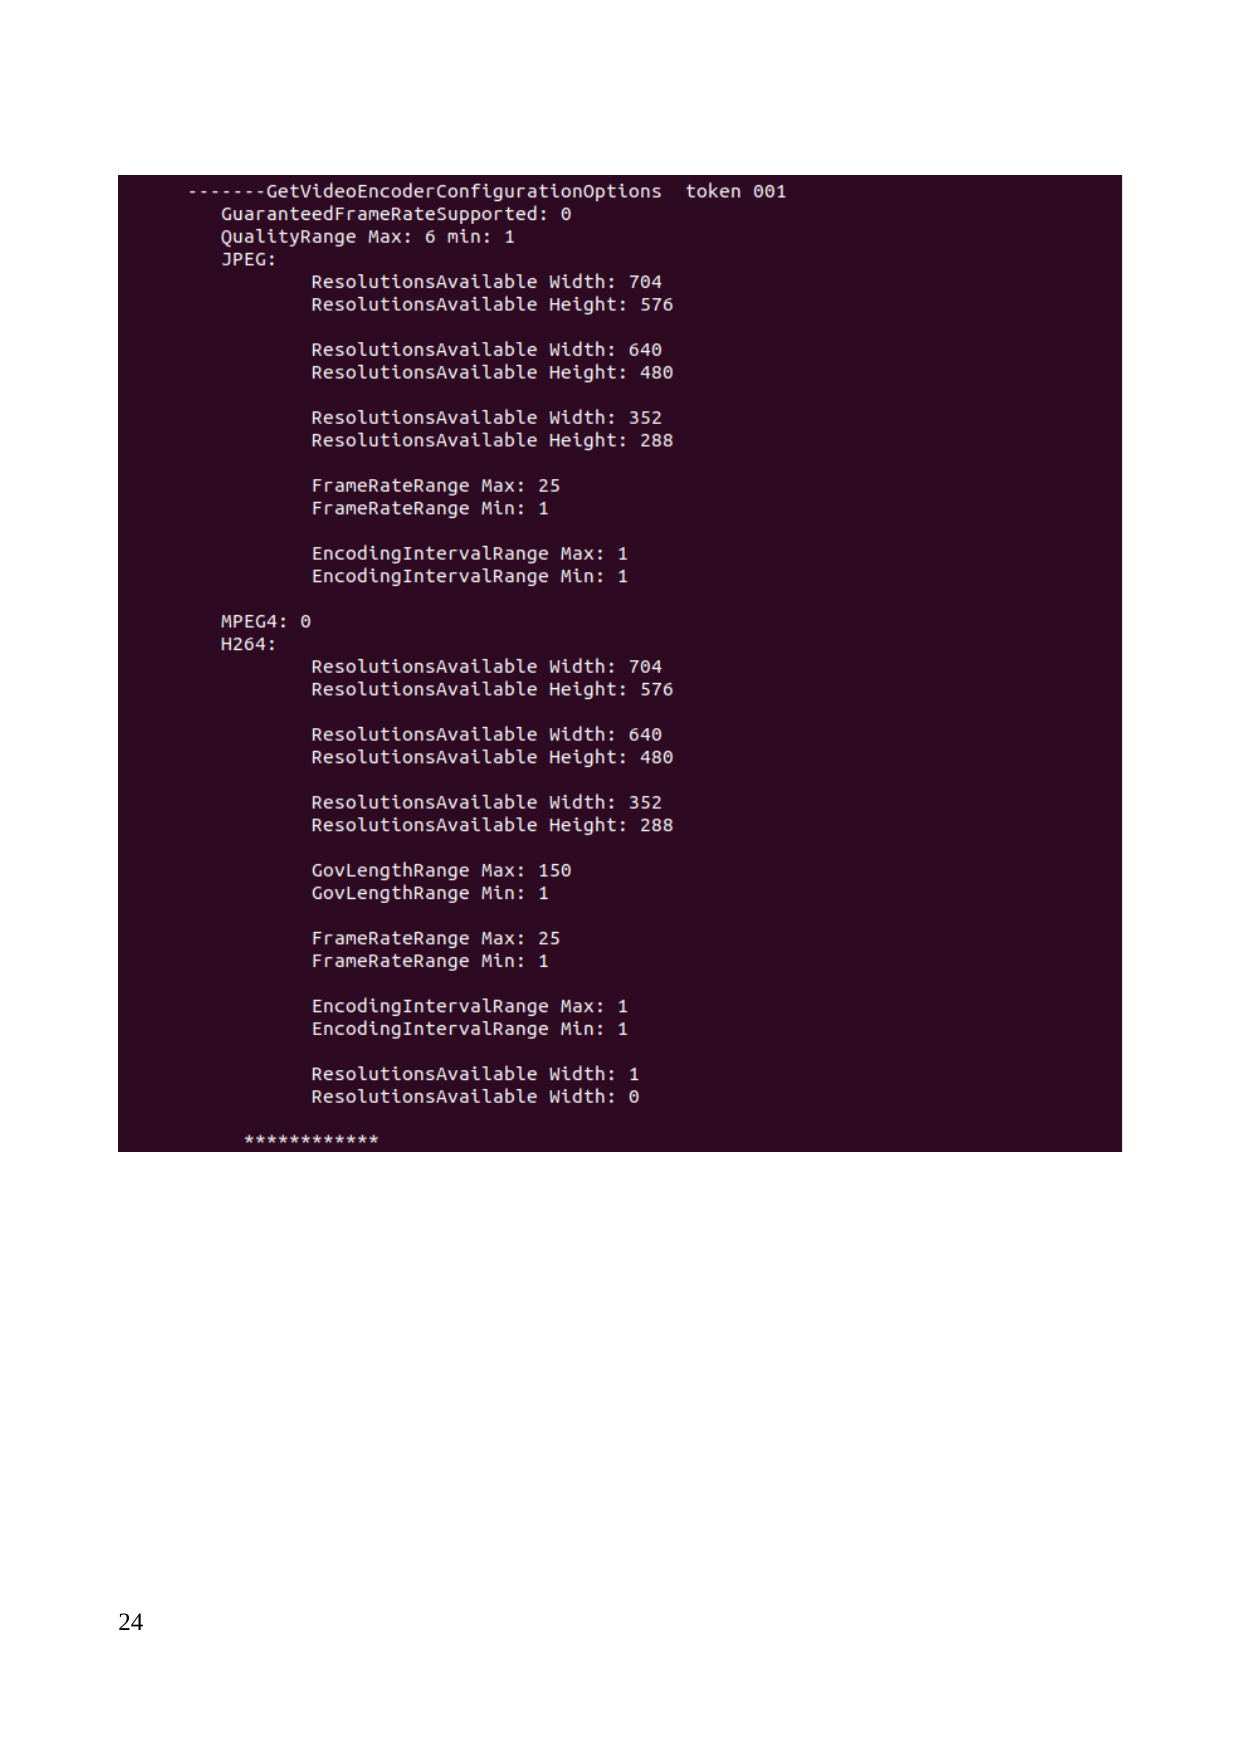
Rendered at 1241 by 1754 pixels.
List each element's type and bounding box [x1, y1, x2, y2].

picture [118, 175, 1123, 1152]
